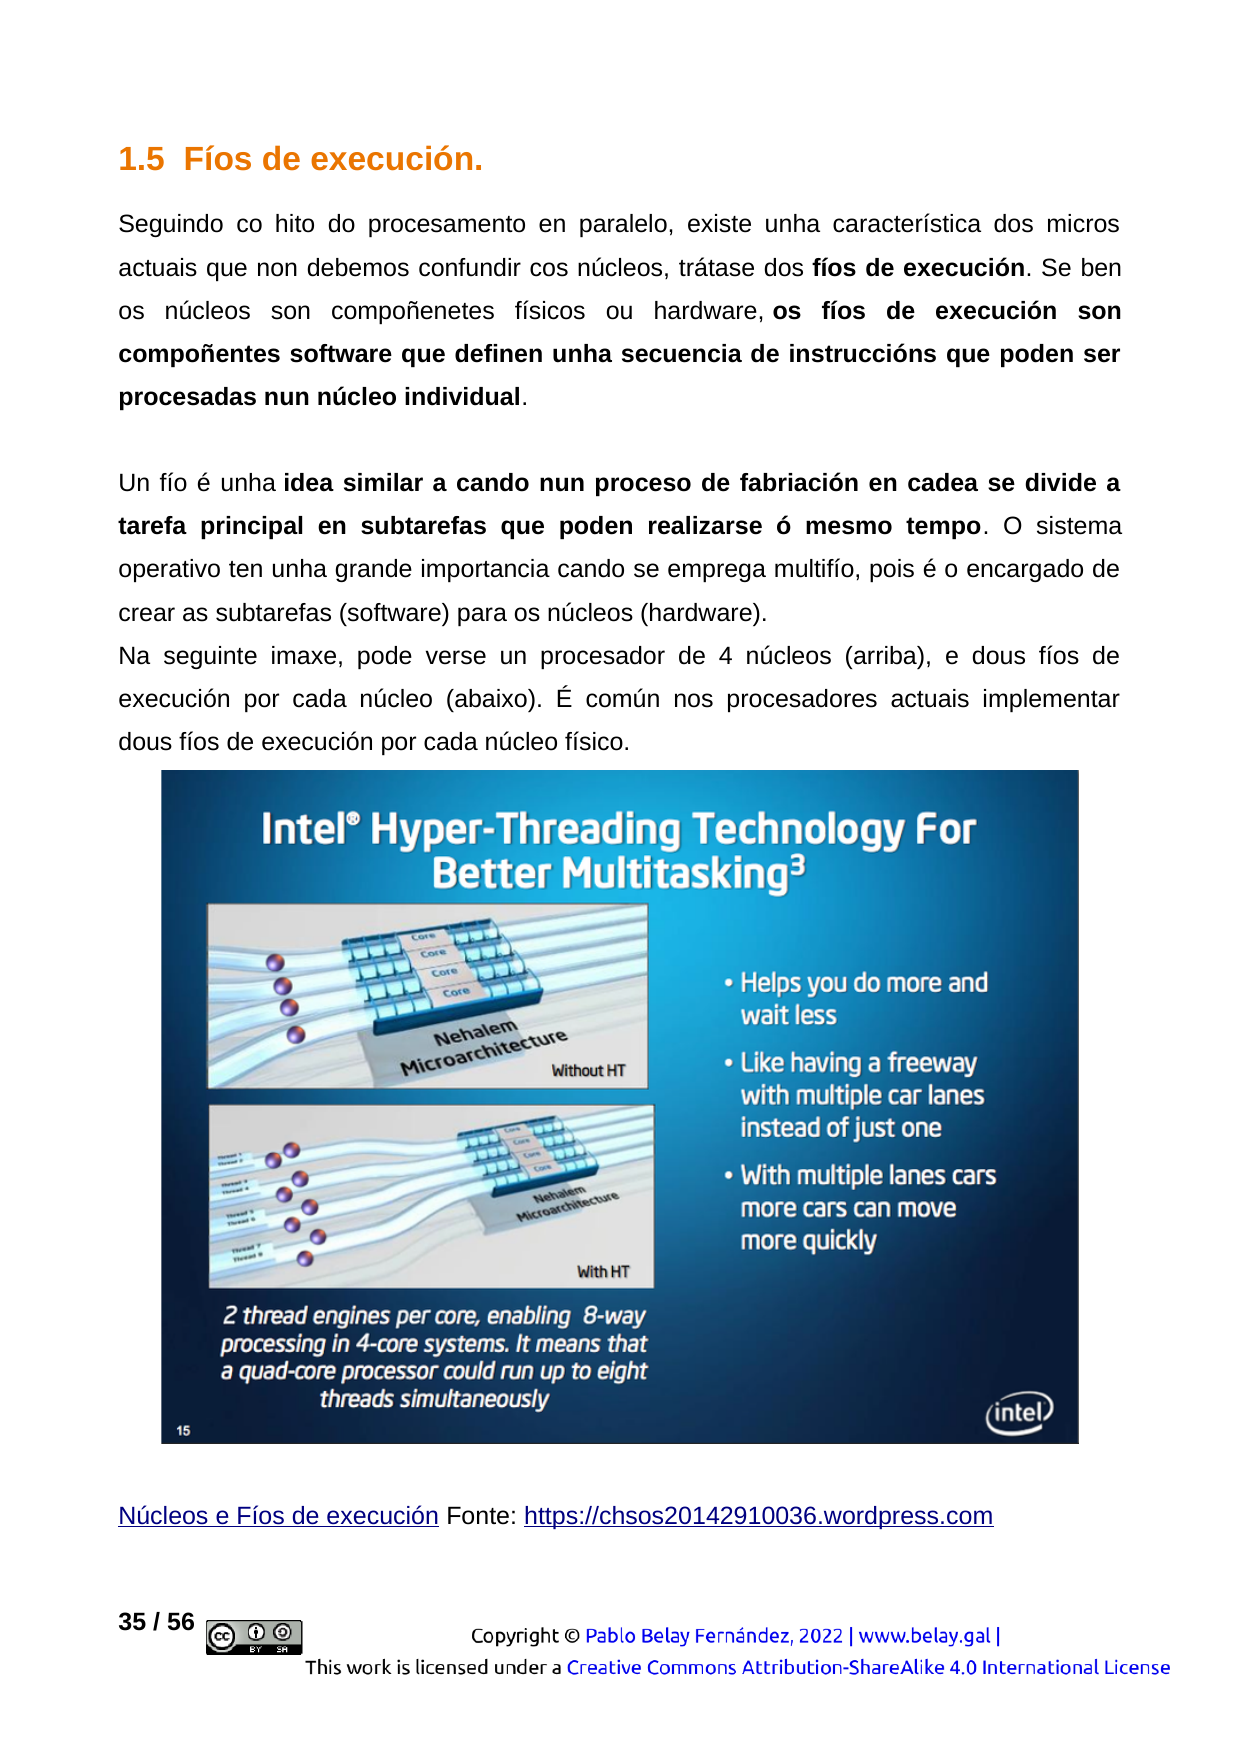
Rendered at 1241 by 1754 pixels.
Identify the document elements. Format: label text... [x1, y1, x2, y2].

text Seguindo co hito do procesamento en paralelo, existe unha característica dos micros actuais que non debemos confundir cos núcleos, trátase dos fíos de execución. Se ben os núcleos son compoñenetes físicos ou hardware, os fíos de execución son compoñentes software que definen unha secuencia de instruccións que poden ser procesadas nun núcleo individual. [118, 209, 1122, 411]
text Na seguinte imaxe, pode verse un procesador de 4 núcleos (arriba), e dous fíos de execución por cada núcleo (abaixo). É común nos procesadores actuais implementar dous fíos de execución por cada núcleo físico. [118, 641, 1122, 756]
text Núcleos e Fíos de execución Fonte: https://chsos20142910036.wordpress.com [118, 1501, 1122, 1529]
text Un fío é unha idea similar a cando nun proceso de fabriación en cadea se divide a tarefa principal en subtarefas que poden realizarse ó mesmo tempo. O sistema operativo ten unha grande importancia cando se emprega multifío, pois é o encargado de crear as subtarefas (software) para os núcleos (hardware). [118, 468, 1122, 626]
subtitle 1.5 Fíos de execución. [118, 139, 1122, 178]
picture [200, 1604, 1205, 1690]
picture [161, 770, 1079, 1444]
